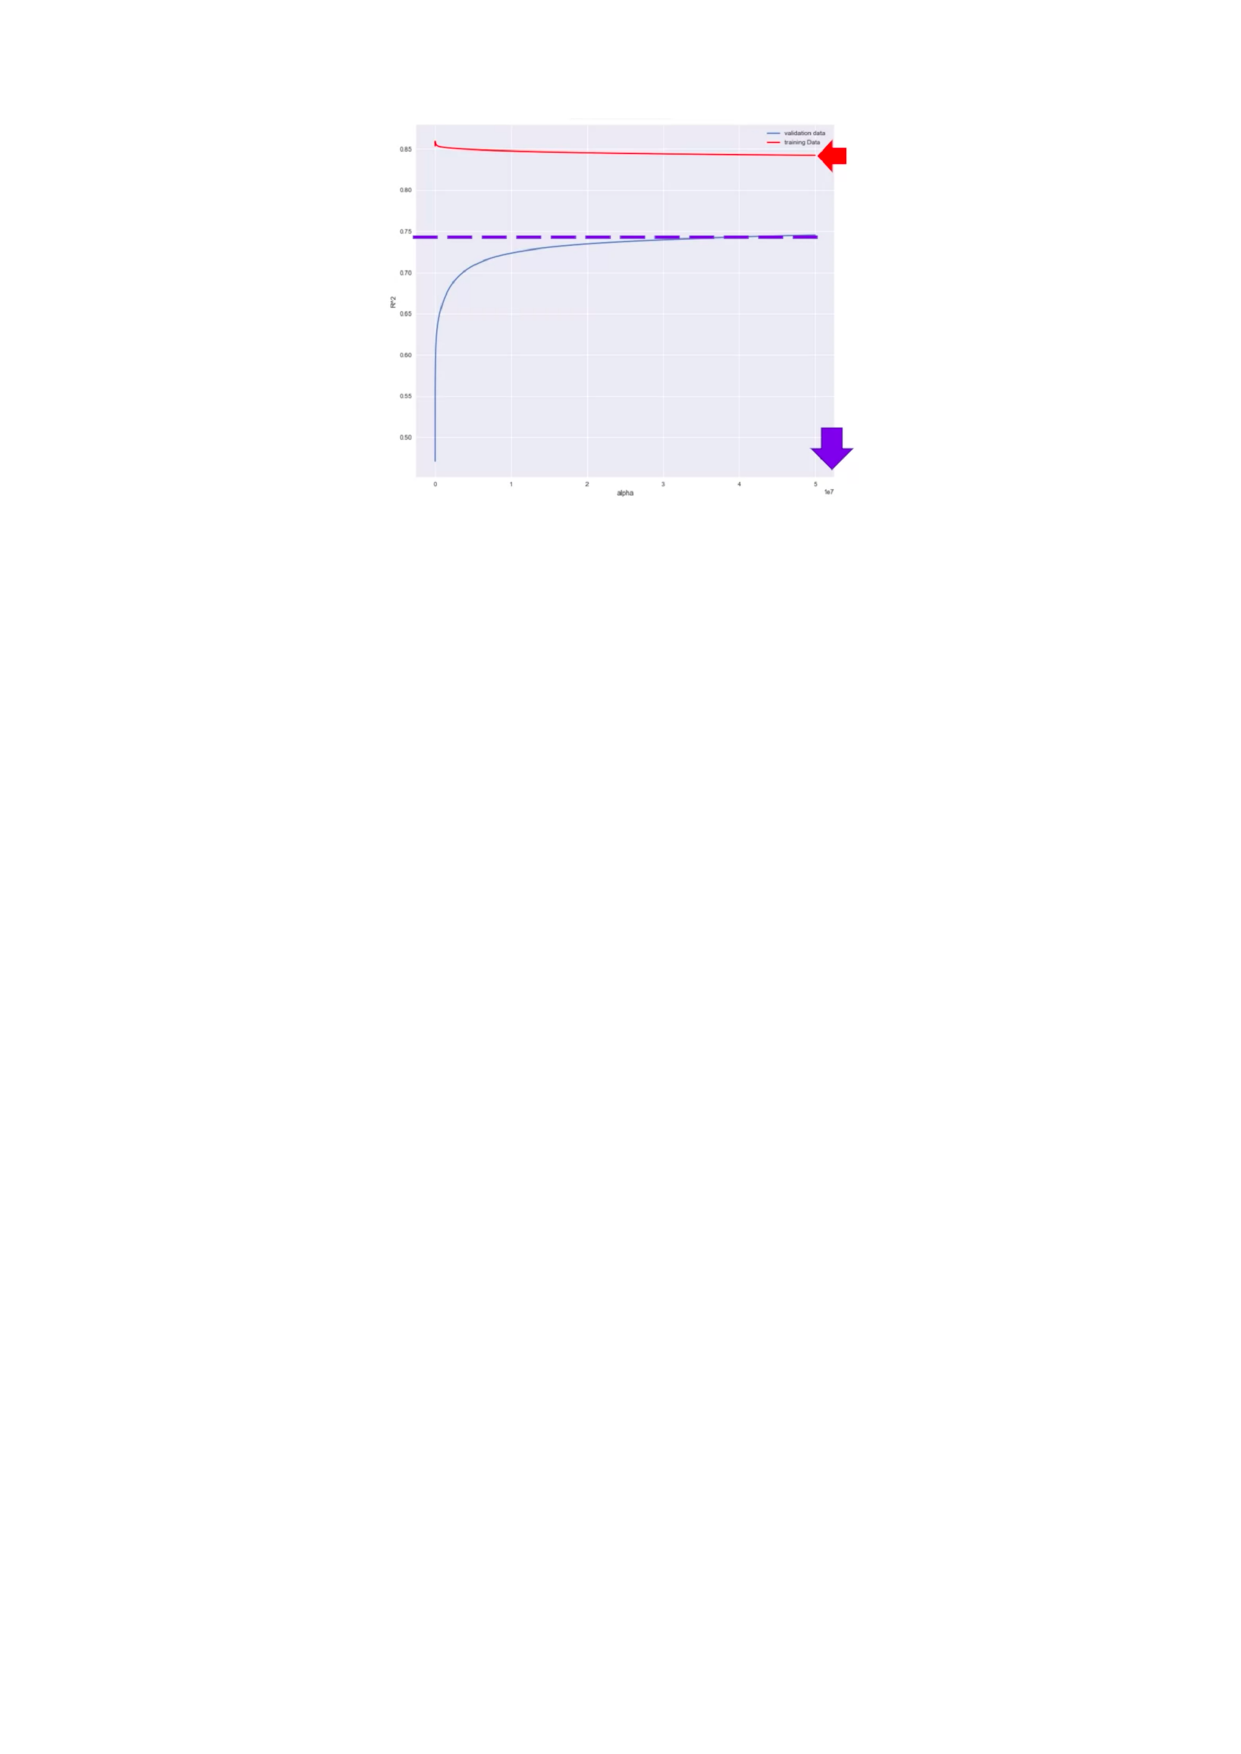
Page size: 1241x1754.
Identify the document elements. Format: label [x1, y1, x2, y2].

picture [118, 118, 1123, 502]
